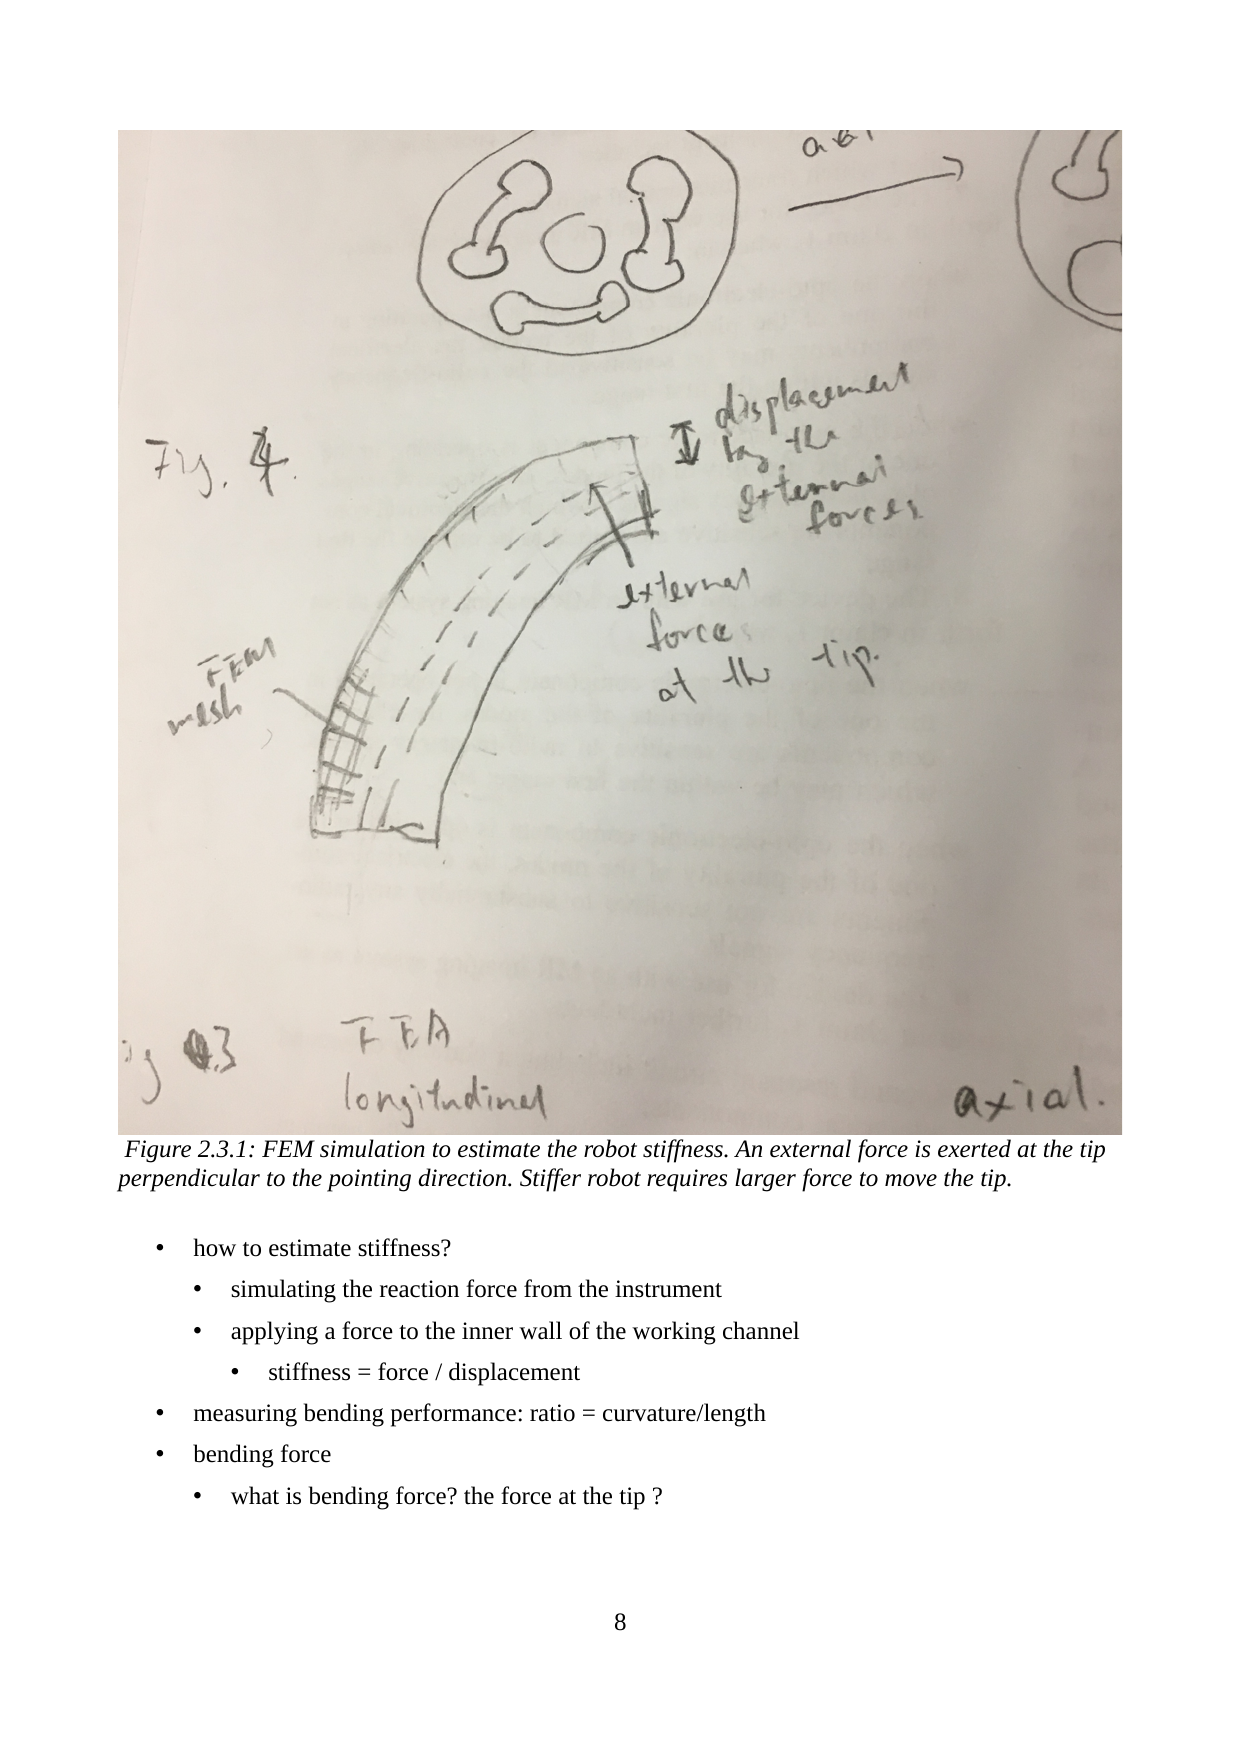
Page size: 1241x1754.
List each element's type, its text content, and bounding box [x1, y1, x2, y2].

list how to estimate stiffness? [156, 1233, 1122, 1262]
list measuring bending performance: ratio = curvature/length [156, 1398, 1122, 1427]
list simulating the reaction force from the instrument [193, 1274, 1122, 1303]
list Figure 2.3.1: FEM simulation to estimate the robot stiffness. An external force is exerted at the tip perpendicular to the pointing direction. Stiffer robot requires larger force to move the tip. [118, 1135, 1122, 1192]
list applying a force to the inner wall of the working channel [193, 1316, 1122, 1344]
list what is bending force? the force at the tip ? [193, 1481, 1122, 1509]
list bending force [156, 1439, 1122, 1468]
list stiffness = force / displacement [231, 1357, 1122, 1386]
